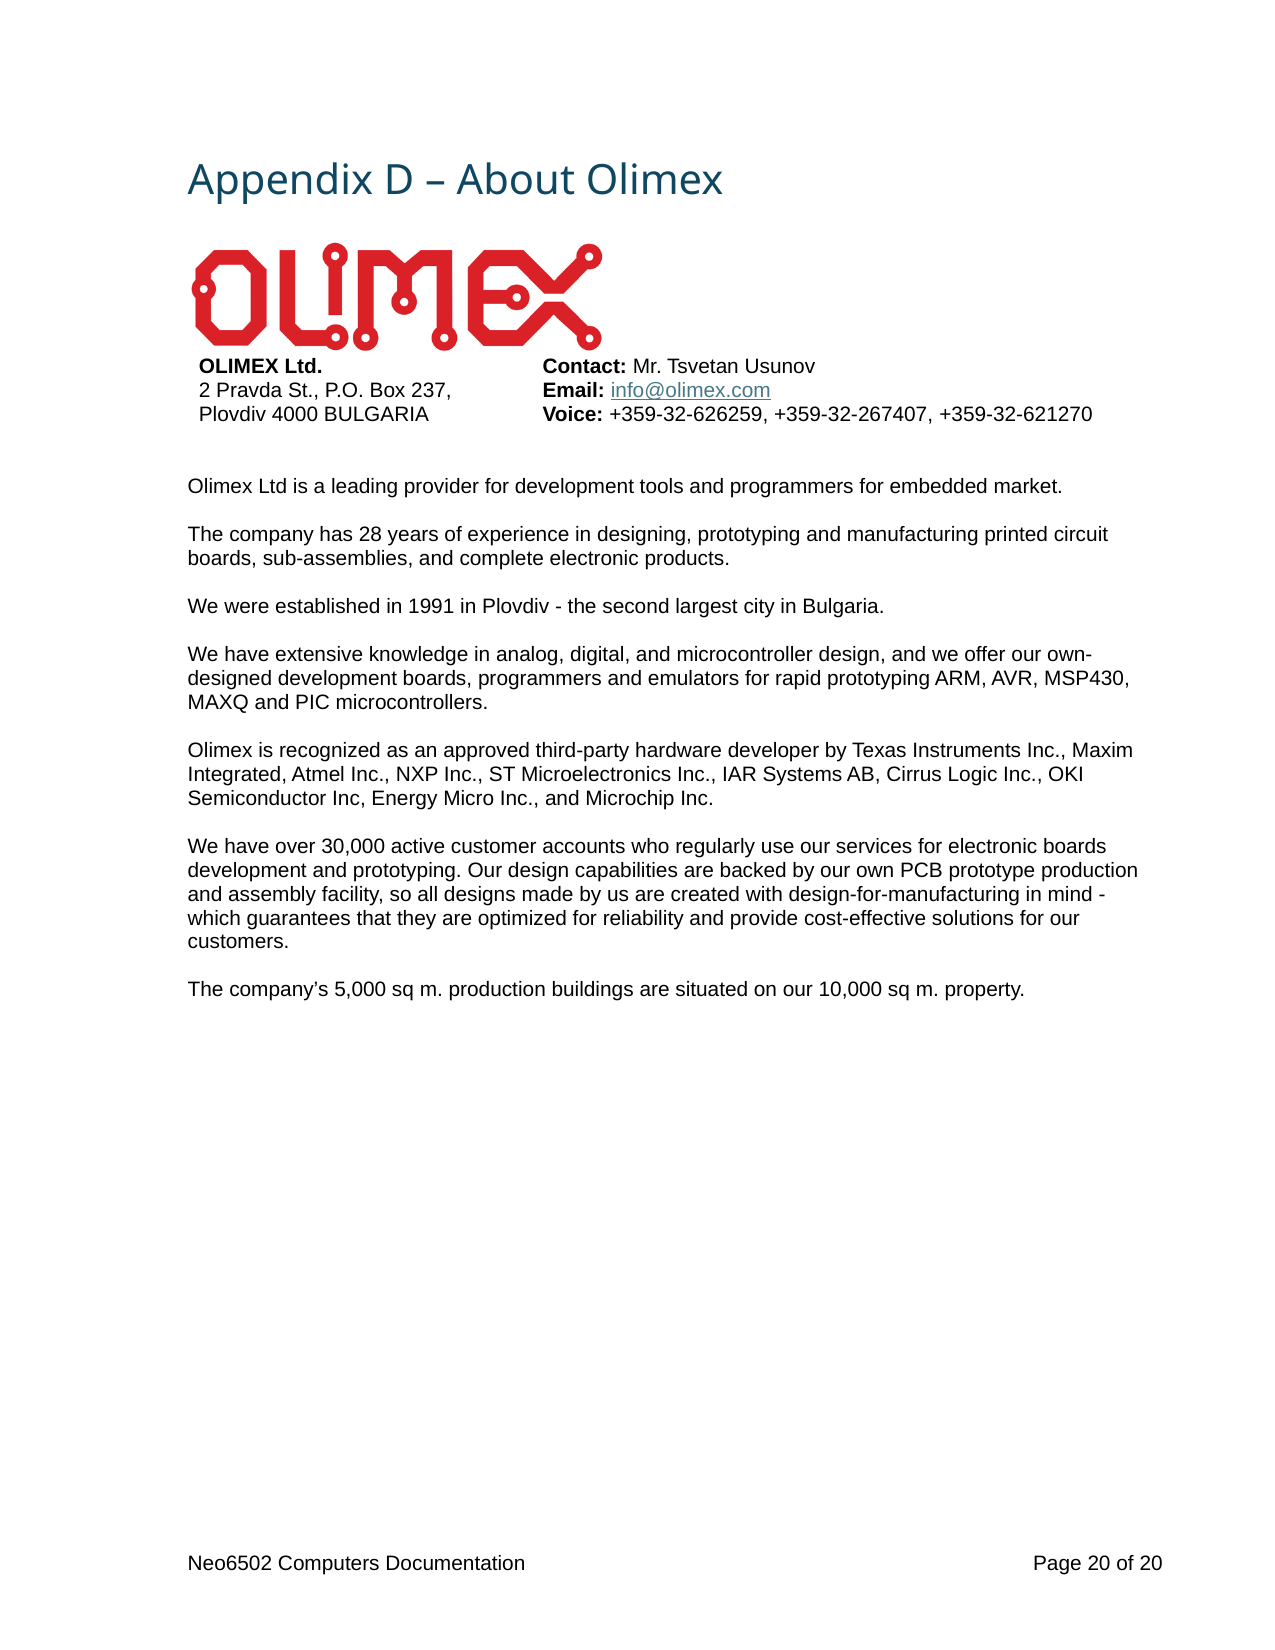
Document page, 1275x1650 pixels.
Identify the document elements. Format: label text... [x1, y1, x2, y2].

text We have extensive knowledge in analog, digital, and microcontroller design, and we offer our own-designed development boards, programmers and emulators for rapid prototyping ARM, AVR, MSP430, MAXQ and PIC microcontrollers. [187, 642, 1162, 714]
text Olimex is recognized as an approved third-party hardware developer by Texas Instruments Inc., Maxim Integrated, Atmel Inc., NXP Inc., ST Microelectronics Inc., IAR Systems AB, Cirrus Logic Inc., OKI Semiconductor Inc, Energy Micro Inc., and Microchip Inc. [187, 738, 1162, 809]
table_header Contact: Mr. Tsvetan Usunov Email: info@olimex.com Voice: +359-32-626259, +359-32-267407, +359-32-621270 [531, 354, 1153, 426]
text Olimex Ltd is a leading provider for development tools and programmers for embedded market. [187, 474, 1162, 498]
text We have over 30,000 active customer accounts who regularly use our services for electronic boards development and prototyping. Our design capabilities are backed by our own PCB prototype production and assembly facility, so all designs made by us are created with design-for-manufacturing in mind - which guarantees that they are optimized for reliability and provide cost-effective solutions for our customers. [187, 833, 1162, 953]
picture [187, 239, 606, 355]
text The company has 28 years of experience in designing, prototyping and manufacturing printed circuit boards, sub-assemblies, and complete electronic products. [187, 522, 1162, 570]
text We were established in 1991 in Plovdiv - the second largest city in Bulgaria. [187, 594, 1162, 618]
subtitle Appendix D – About Olimex [187, 150, 1162, 207]
text The company’s 5,000 sq m. production buildings are situated on our 10,000 sq m. property. [187, 977, 1162, 1001]
table_header OLIMEX Ltd. 2 Pravda St., P.O. Box 237, Plovdiv 4000 BULGARIA [188, 355, 531, 426]
